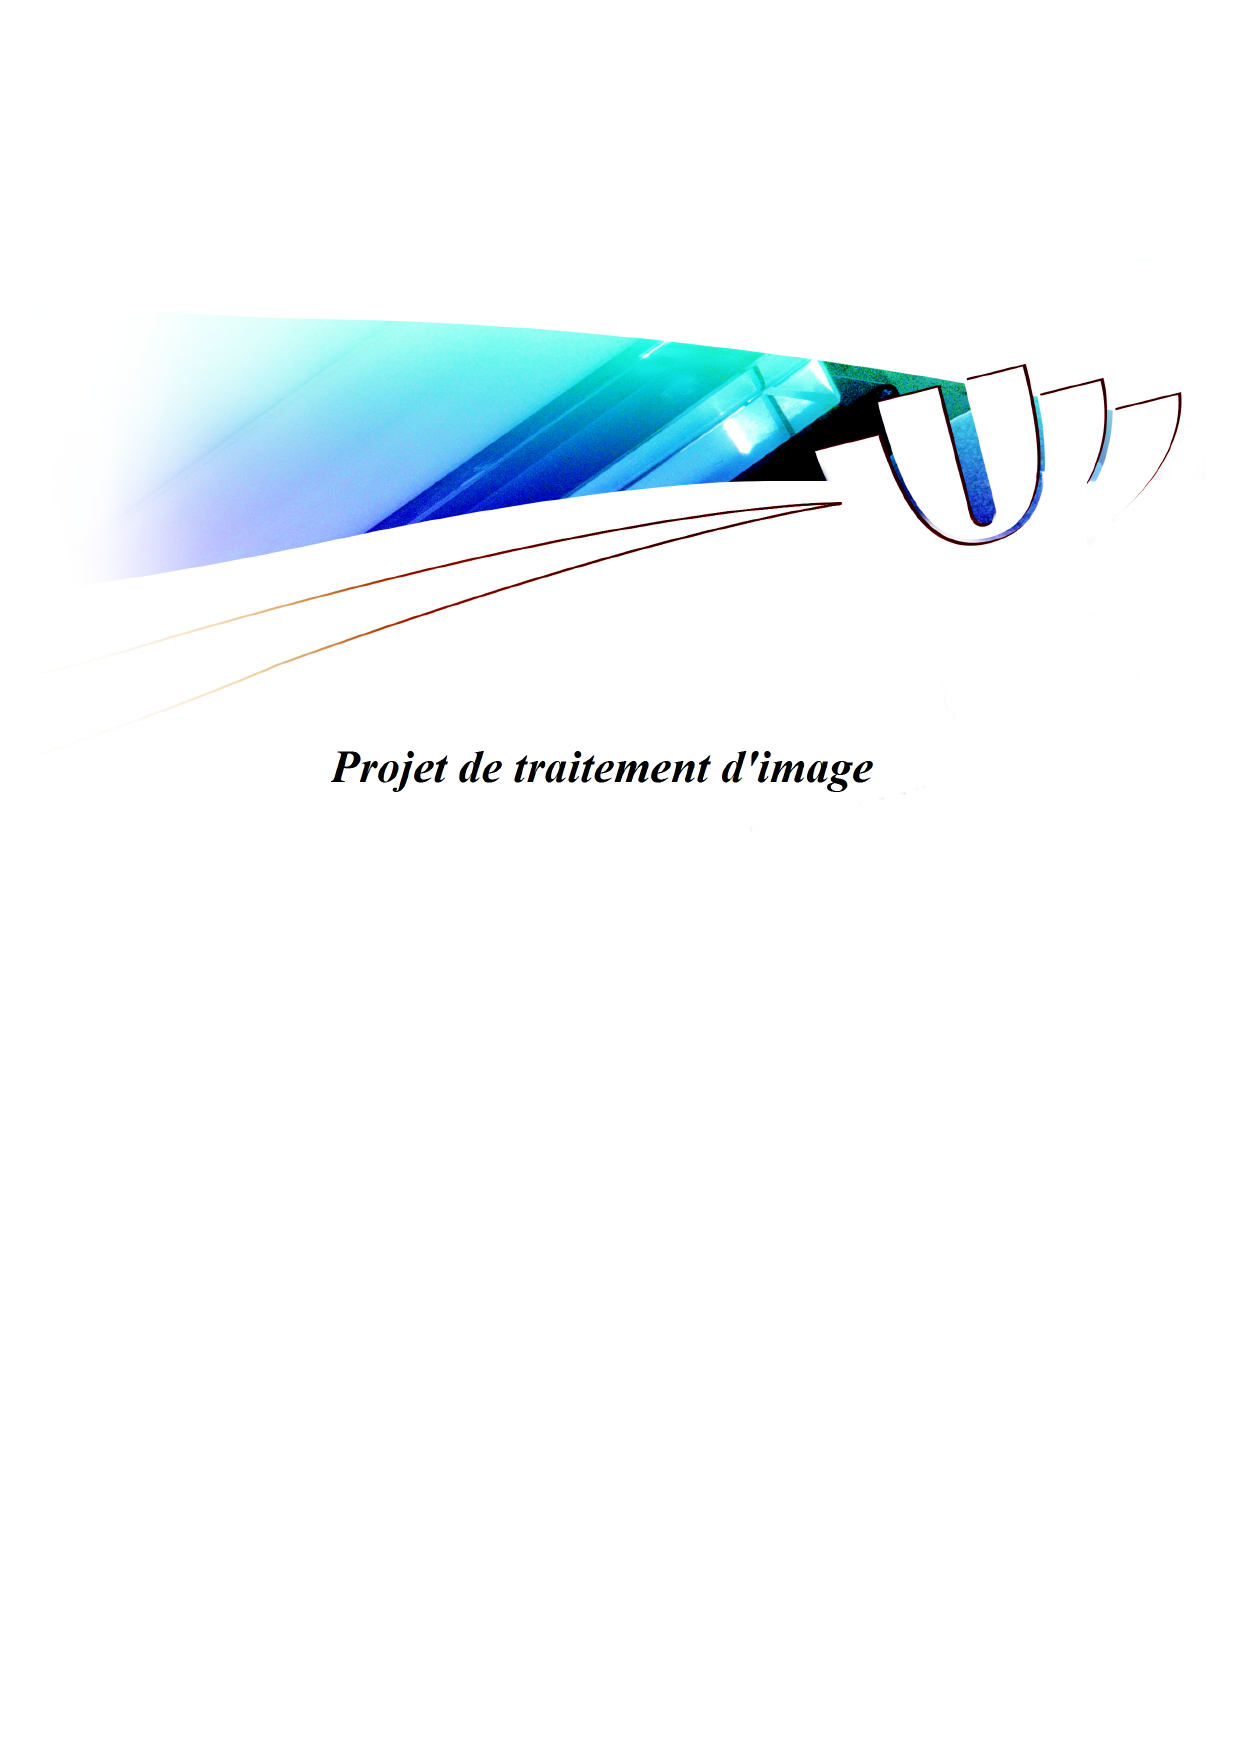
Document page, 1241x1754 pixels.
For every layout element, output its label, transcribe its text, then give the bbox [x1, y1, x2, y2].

table_header Présentation du sujet Pour le projet du module de traitement d'image, j'ai choisit d'implémenter une méthode de rendu non-photoréaliste. Aaron Hertzmann propose dans son article,« Painterly Rendering with Curved Brush Strokes of Multiples Sizes » , une méthode pour créer des images ayant l'apparence de peintures à partir de photographies. Cette méthode permet de simuler les coups de pinceaux d'un peintre en fonction de différents paramètres qui seront exposés plus loin. Ces paramètres permettent de donner un style de peinture précis à une image. I - Résumé de l'article 1 – Méthode principale Cet algorithme va simuler les méthodes utiliser par les peintres pour générer une image ayant l'aspect d'une peinture. L'image sera organisé en un ensemble de couche qui seront peintes successivement. Chaque couches sera associées à une taille de pinceau constante. La couche ayant la plus grande taille de pinceau est peinte en première, puis ensuite nous affinons les détails de l'image en peignant les couches ayant des tailles de pinceau plus petites. Chaque couches sera peinte à partir d'une version lissée de l'image originale. Nous avons gardés le choix du filtre de Gauss comme méthode de lissage de l'image. A.Hertzmann précise que la diffusion non linéaire peut être utilisé à la place du filtre de Gauss pour obtenir de meilleur résultat. Une couche est formée par un ensemble de coups de pinceaux et chaque coups de pinceaux est représentés par un ensemble de points de contrôles formant une B-Spline. Le calcul des points de contrôles se fait à partir du gradient de la luminance de l'image lissée. 2 – Sélection des coups de pinceau Une couche est donc un ensemble de coups de pinceaux. Nous devons parcourir l'image pour sélectionner les coordonnées de départ de chaque coups de pinceau. Une fois les points de contrôles des coups de pinceau calculés, nous pouvons peindre chaque coups dans un ordre aléatoire. Nous avons besoin d'abord de calculer la différence entre l'image originale lissée et l'image peinte. Initialement, l'image peinte est remplis par une par une couleur constante choisie de manière à ce que l'image entière soit traité par l'algorithme. 3 – Calcul des coups de pinceau Un coup de pinceau est initialisé avec un premier point de contrôle (x,y), un rayon R constant et une couleur C constante. Cette couleur C est la couleur de l'image originale lissée aux coordonnées (x,y). Un coup de pinceau est une courbe B-Spline représentée par un ensemble de points de contrôle. Le calcul des points de contrôle s'effectue comme les calculs des termes d'une suite récurrente. On effectue ces calculs jusqu'à atteindre le nombre maximal de points de contrôle définis par l'utilisateur et également si on atteint une autre condition d'arrêt. Le calcul s'arrête prématurément si l'amplitude du gradient est nulle en un point (x,y). II – Implémentation et résultats 1 – Choix d'implémentation L'implémentation a été réalisé en C++ avec la bibliothèque OpenCV. OpenCV nous fournit les fonctions essentielles aux chargements et l'enregistrement d'image, aux calculs de gradient et au lissage d'image utilisées par les différents algorithmes présentés précédemment. Les algorithmes présentés par A.Hertzmann sont suffisamment génériques pour nous laisser choisir des structures de données adaptés. Les rayons des pinceaux simulés par l'algorithme de rendu sont calculés à partir de 3 constantes : le rayon maximum du pinceau, un facteur qui permettra de calculer les rayons suivants à partir du rayon maximum et le nombre de rayon utilisé pour peindre l'image(c'est à dire le nombre de couches peintes successivement). Concernant le calcul de la différence entre l'image de référence lissée et l'image peinte, la différence calculée pour la première couche est fixée à la constante 2*T, de manière à ce que l'erreur moyenne de chaque région M soit toujours supérieure au taux d'approximation T. Ainsi l'image résultante sera peinte sur toute sa surface. La constante T est comprise entre 0 et 255 et correspondant à l'approximation à atteindre par rapport à l'image originale. Plus T est élevé, plus l'approximation sera grossière, et plus T est faible, plus l'image résultante sera fidèle à l'image d'origine. Nous avons choisit de peindre chaque coups de pinceau juste après l'avoir calculé, ce qui évite des stockages inutiles. Nous utilisons un Z-Buffer pour peindre les coups de pinceau de manière aléatoire mais aussi pour réduire le nombre de coups de pinceau à calculer. Le Z-Buffer est une image en niveau de gris initialisée à 0 sur tous ses pixels. Nous attribuons à chaque coups de pinceau une valeur z aléatoire comprise entre 1 et 255. Si cette valeur z est supérieure à la valeur présente dans le Z-Buffer nous pouvons peindre le coups de pinceau, sinon ce coups de pinceau n'a pas besoin d'être calculé puisqu'il ne sera pas peint. Lorsque nous peignons l'image, nous peignons aussi dans le Z-Buffer mais avec un rayon R plus petit pour éviter que certains coups de pinceaux ne soient trop espacé les uns des autres dans certaines zone de l'image. Par rapport à la version proposée par A.Hertzmann, il manque la gestion de la transparence entre les couches qui se superposent et aussi il manque une part d'aléatoire propre à certains style de peinture. Nous avons limité cette part d'aléatoire au minimum, en modifiant la couleur des coups de pinceau à partir du z aléatoire généré pour le Z-Buffer. Cette variation de la couleur donne à l'image un aspect moins parfait. 2 – Résultats 1 – Paramètres Les résultats dépendent des paramètres suivants : T, le seuil d'approximation de l'image, exprimé en valeur de niveaux de gris. Plus T est élevé, plus l'image peinte est grossière par rapport à l'image d'origine. Min et Max, respectivement la taille minimale et la taille maximale d'un coup de pinceau Rmax, ratio, et n : respectivement la taille maximale du pinceau(en pixels), le ratio utilisé pour calculer la taille du pinceau des couches suivantes, n le nombre de couches à peindre fc, le filtre de courbure, permet d'atténuer ou d'exagérer la courbure des coups de pinceau fo, constante utilisée pour augmenter ou diminuer la taille du noyau utilisé pour le lissage de l'image fg, constante utilisée pour augmenter ou diminuer l'espacement entre les coups de pinceau Par défaut on utilisera les valeurs suivantes : T = 100 Min = 4, Max = 16 Rmax = 8, ratio = 0.5, n = 3 fc = 1.0 fo = 1.0 fg = 1.0 2 – Approximation de l'image originale Nous ferons varier l'approximation de l'image de manière à avoir 3 résultats assez différents : L'approximation de l'image ne dépends pas que de dépends, elle dépend également de la taille maximale des coups de pinceaux et de la taille des pinceaux. On peut s'approcher d'un style pointilliste en gardant une approximation faible(T > 100) et en limitant la taille des coups de pinceau (Max < 4) : 3 – Le cas particulier des visages La méthode proposée par A.Hertzmann donne des rendus assez proche de peinture pour des objets ou des paysages par exemples. Mais les visages humains sont souvent déformés lorsque l'on utilise cette méthode. Comme les coups de pinceau sont dessinés aléatoirement, les visages sont rarement mis en valeur. Cette méthode ne donne des résultats satisfaisant pour les portraits que si l'on choisit une approximation très fidèle de l'image originale(T < 50). Ou alors l'image originale doit avoir une résolution assez grande(supérieur à 1920X1080). On peut obtenir un meilleur résultat en augmentant la résolution de l'image originale et en augmentant la taille du noyau utilisé pour le lissage : 4 – Conclusion La méthode proposée par A.Hertzmann dans son article publié en 1998 produit des résultats assez proche des peintures faites par l'Homme. Mais cette méthode a un certains nombre de limites. La modélisation des coups de pinceau est limité car les paramètres utilisés restent statiques, ce qui peut justement donner l'impression que ces images ont effectivement été générées par une machine. Cette méthode n'est pas adapté pour « peindre » des portraits, la machine n'ayant pas la capacité de reconnaître les visages, les résultats sont souvent approximatifs(voir difforme dans certains cas). Il serait intéressant de modifier cette méthode avec des techniques de reconnaissance des visages pour obtenir un résultat plus proche de la réalité. [109, 1466, 1128, 1723]
